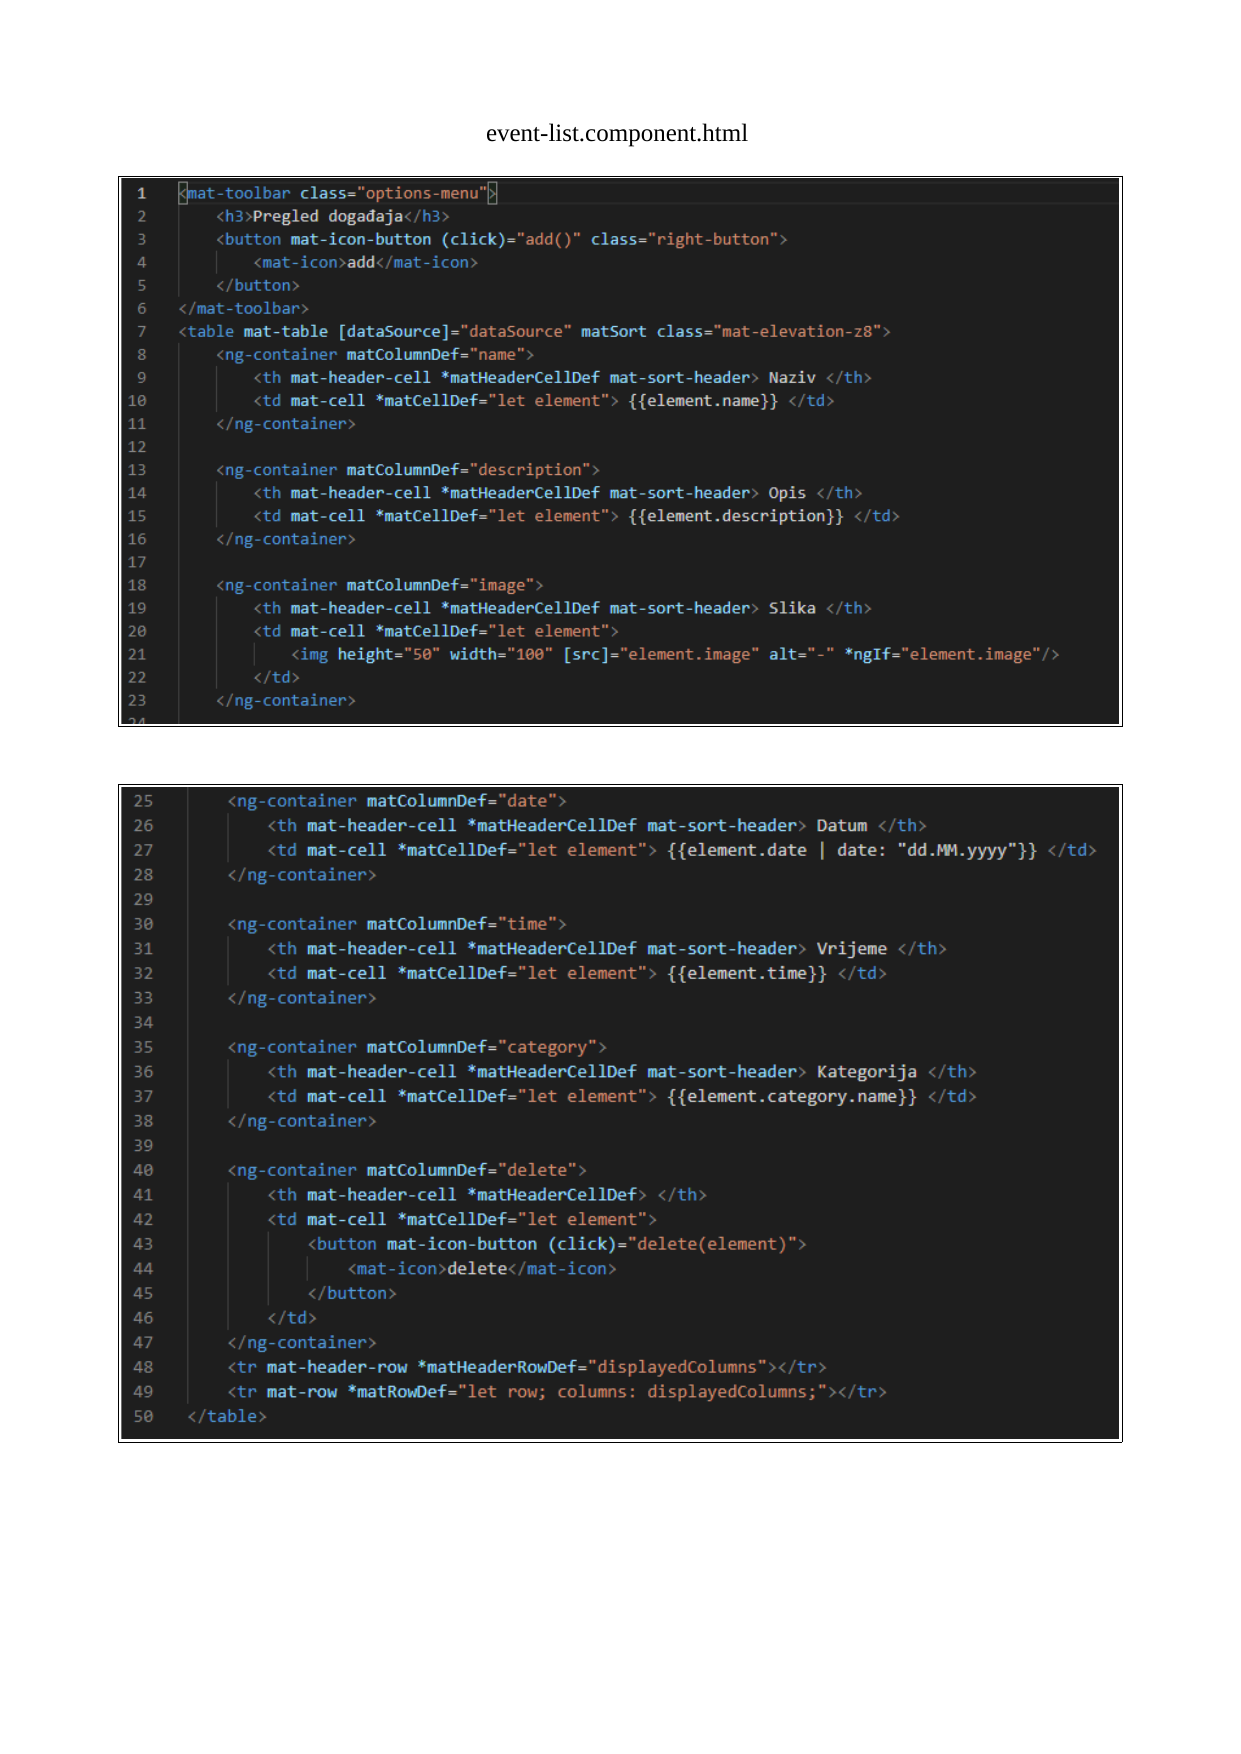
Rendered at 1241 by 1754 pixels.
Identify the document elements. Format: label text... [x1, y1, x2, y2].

picture [121, 178, 1119, 724]
text event-list.component.html [118, 118, 1122, 147]
picture [121, 787, 1119, 1439]
